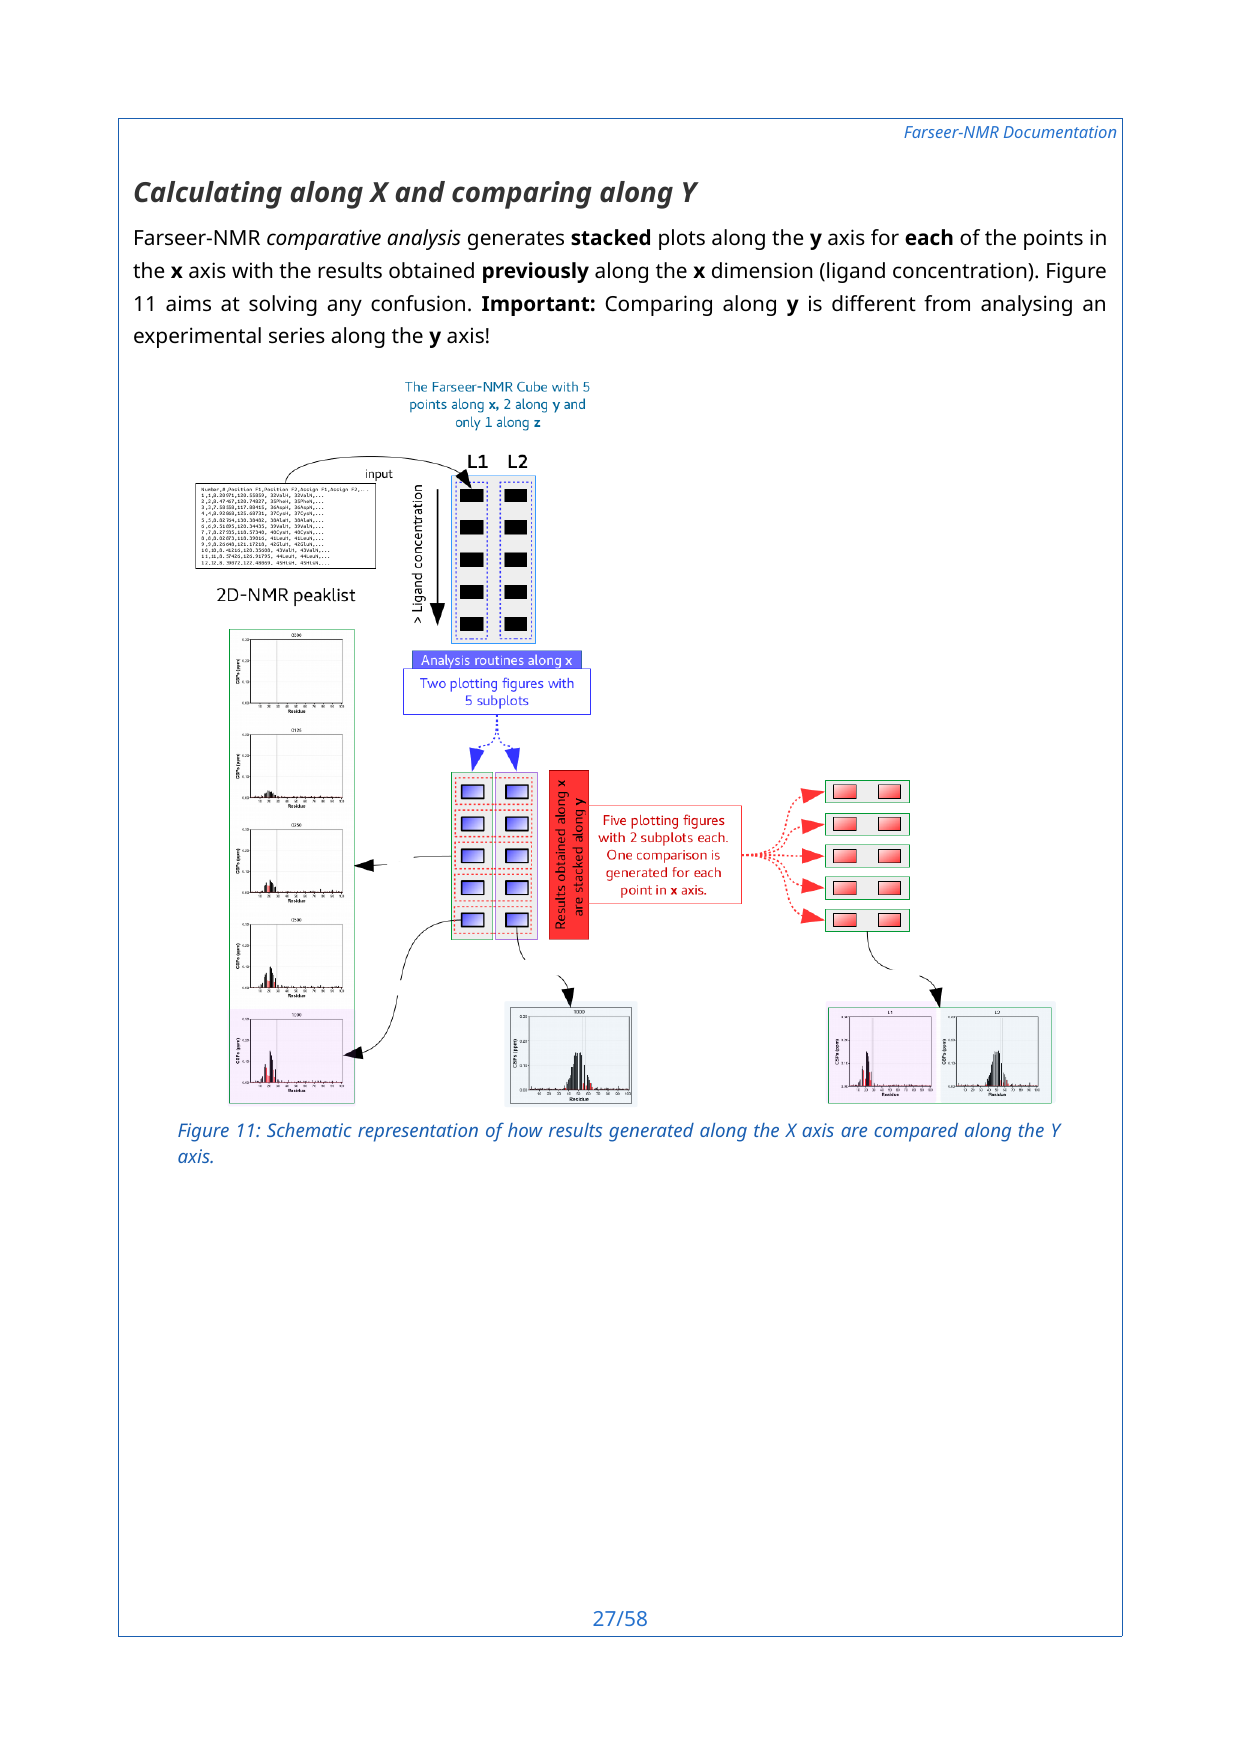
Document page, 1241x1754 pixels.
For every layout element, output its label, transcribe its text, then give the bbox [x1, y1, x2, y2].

text Farseer-NMR comparative analysis generates stacked plots along the y axis for each of the points in the x axis with the results obtained previously along the x dimension (ligand concentration). Figure 11 aims at solving any confusion. Important: Comparing along y is different from analysing an experimental series along the y axis! [133, 223, 1107, 350]
text Figure 11: Schematic representation of how results generated along the X axis are compared along the Y axis. [177, 1112, 1063, 1168]
picture [177, 368, 1063, 1112]
subtitle Calculating along X and comparing along Y [133, 173, 1119, 211]
